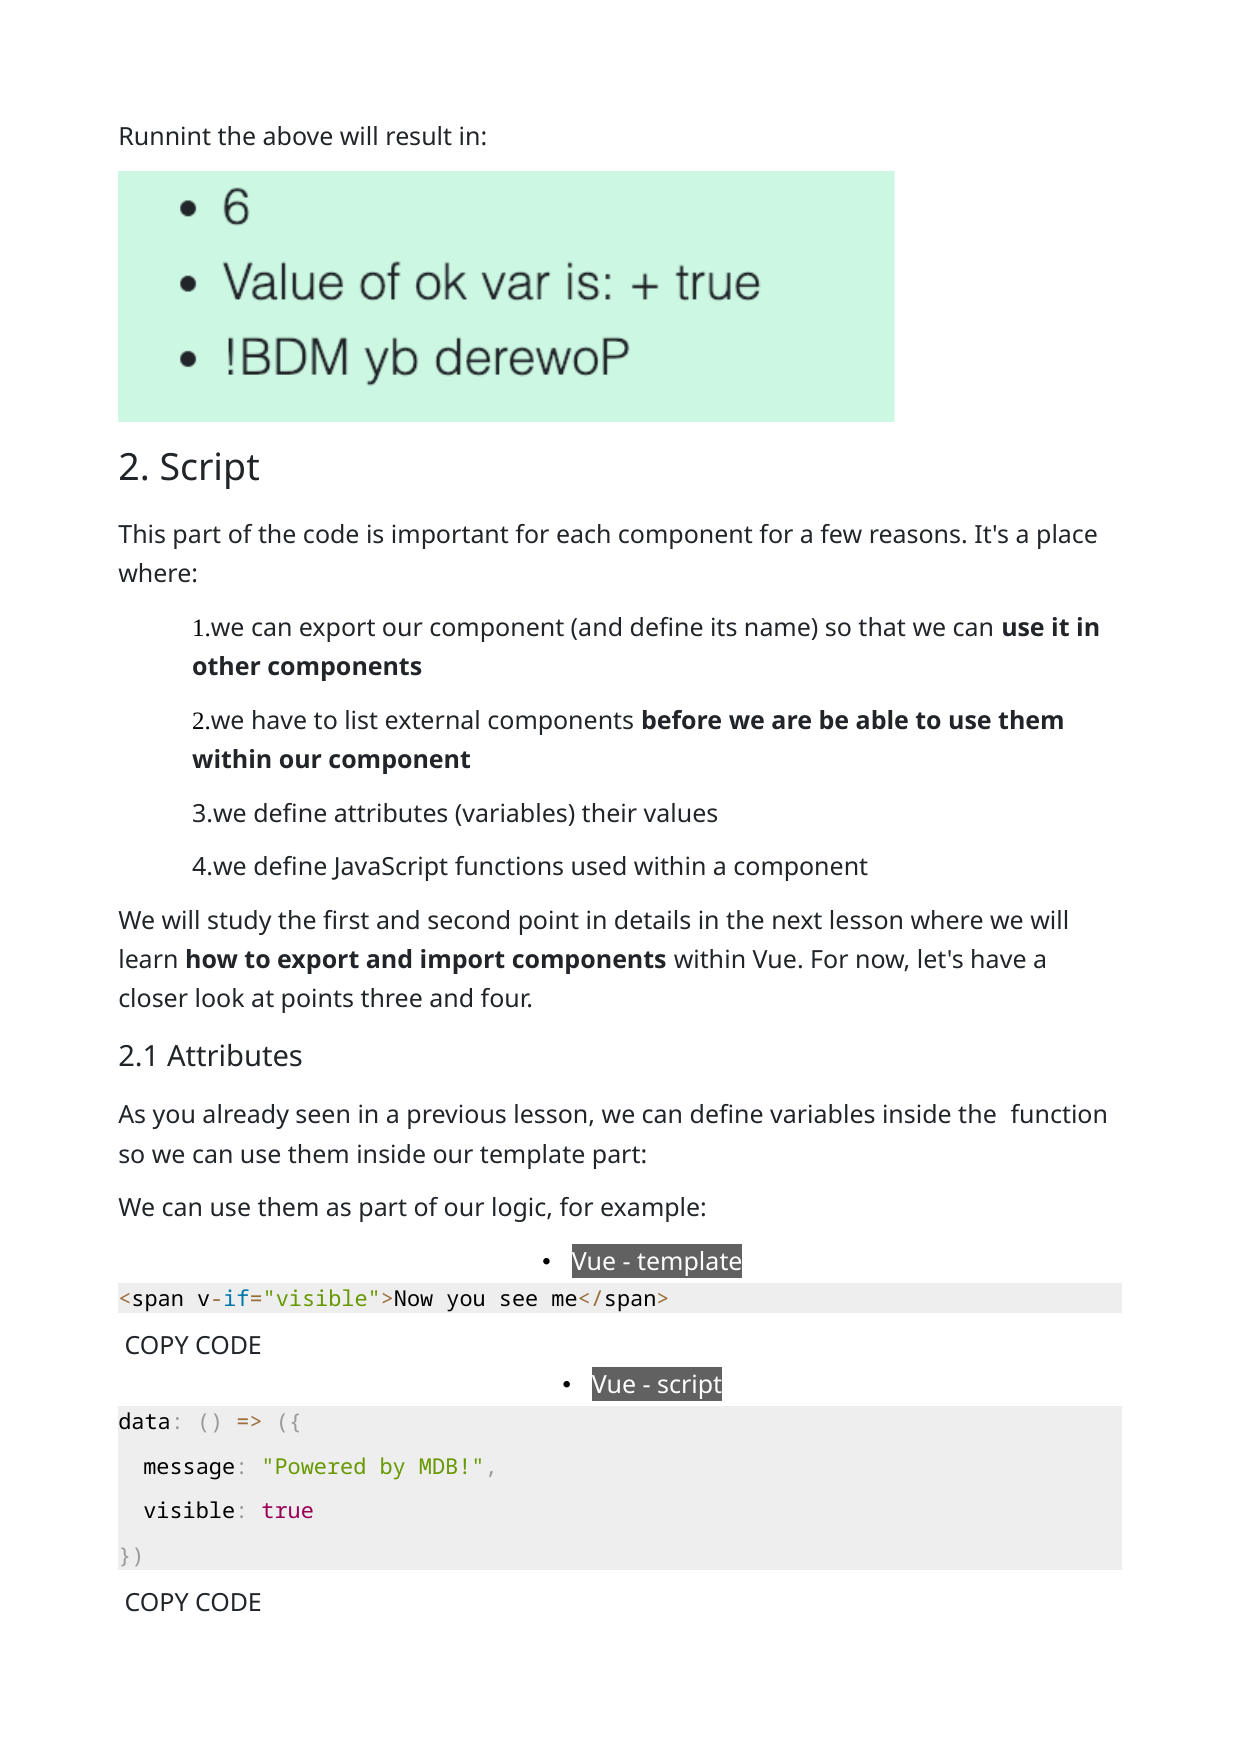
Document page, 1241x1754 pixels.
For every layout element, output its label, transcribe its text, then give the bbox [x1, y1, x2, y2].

text As you already seen in a previous lesson, we can define variables inside the function so we can use them inside our template part: [118, 1097, 1122, 1170]
text visible: true [118, 1495, 1122, 1525]
list we define JavaScript functions used within a component [118, 849, 1122, 883]
text COPY CODE [118, 1585, 1122, 1619]
text We will study the first and second point in details in the next lesson where we will learn how to export and import components within Vue. For now, let's have a closer look at points three and four. [118, 903, 1122, 1015]
list Vue - template [162, 1244, 1122, 1278]
text }) [118, 1540, 1122, 1570]
list Vue - script [162, 1367, 1122, 1401]
text This part of the code is important for each component for a few reasons. It's a place where: [118, 517, 1122, 590]
text message: "Powered by MDB!", [118, 1451, 1122, 1480]
subtitle 2. Script [118, 441, 1122, 492]
text We can use them as part of our logic, for example: [118, 1190, 1122, 1224]
text Runnint the above will result in: [118, 118, 1122, 152]
text COPY CODE [118, 1328, 1122, 1362]
list we can export our component (and define its name) so that we can use it in other components [118, 609, 1122, 683]
text <span v-if="visible">Now you see me</span> [118, 1283, 1122, 1313]
picture [118, 171, 895, 422]
list we define attributes (variables) their values [118, 795, 1122, 829]
subtitle 2.1 Attributes [118, 1035, 1122, 1074]
text data: () => ({ [118, 1406, 1122, 1436]
list we have to list external components before we are be able to use them within our component [118, 702, 1122, 776]
